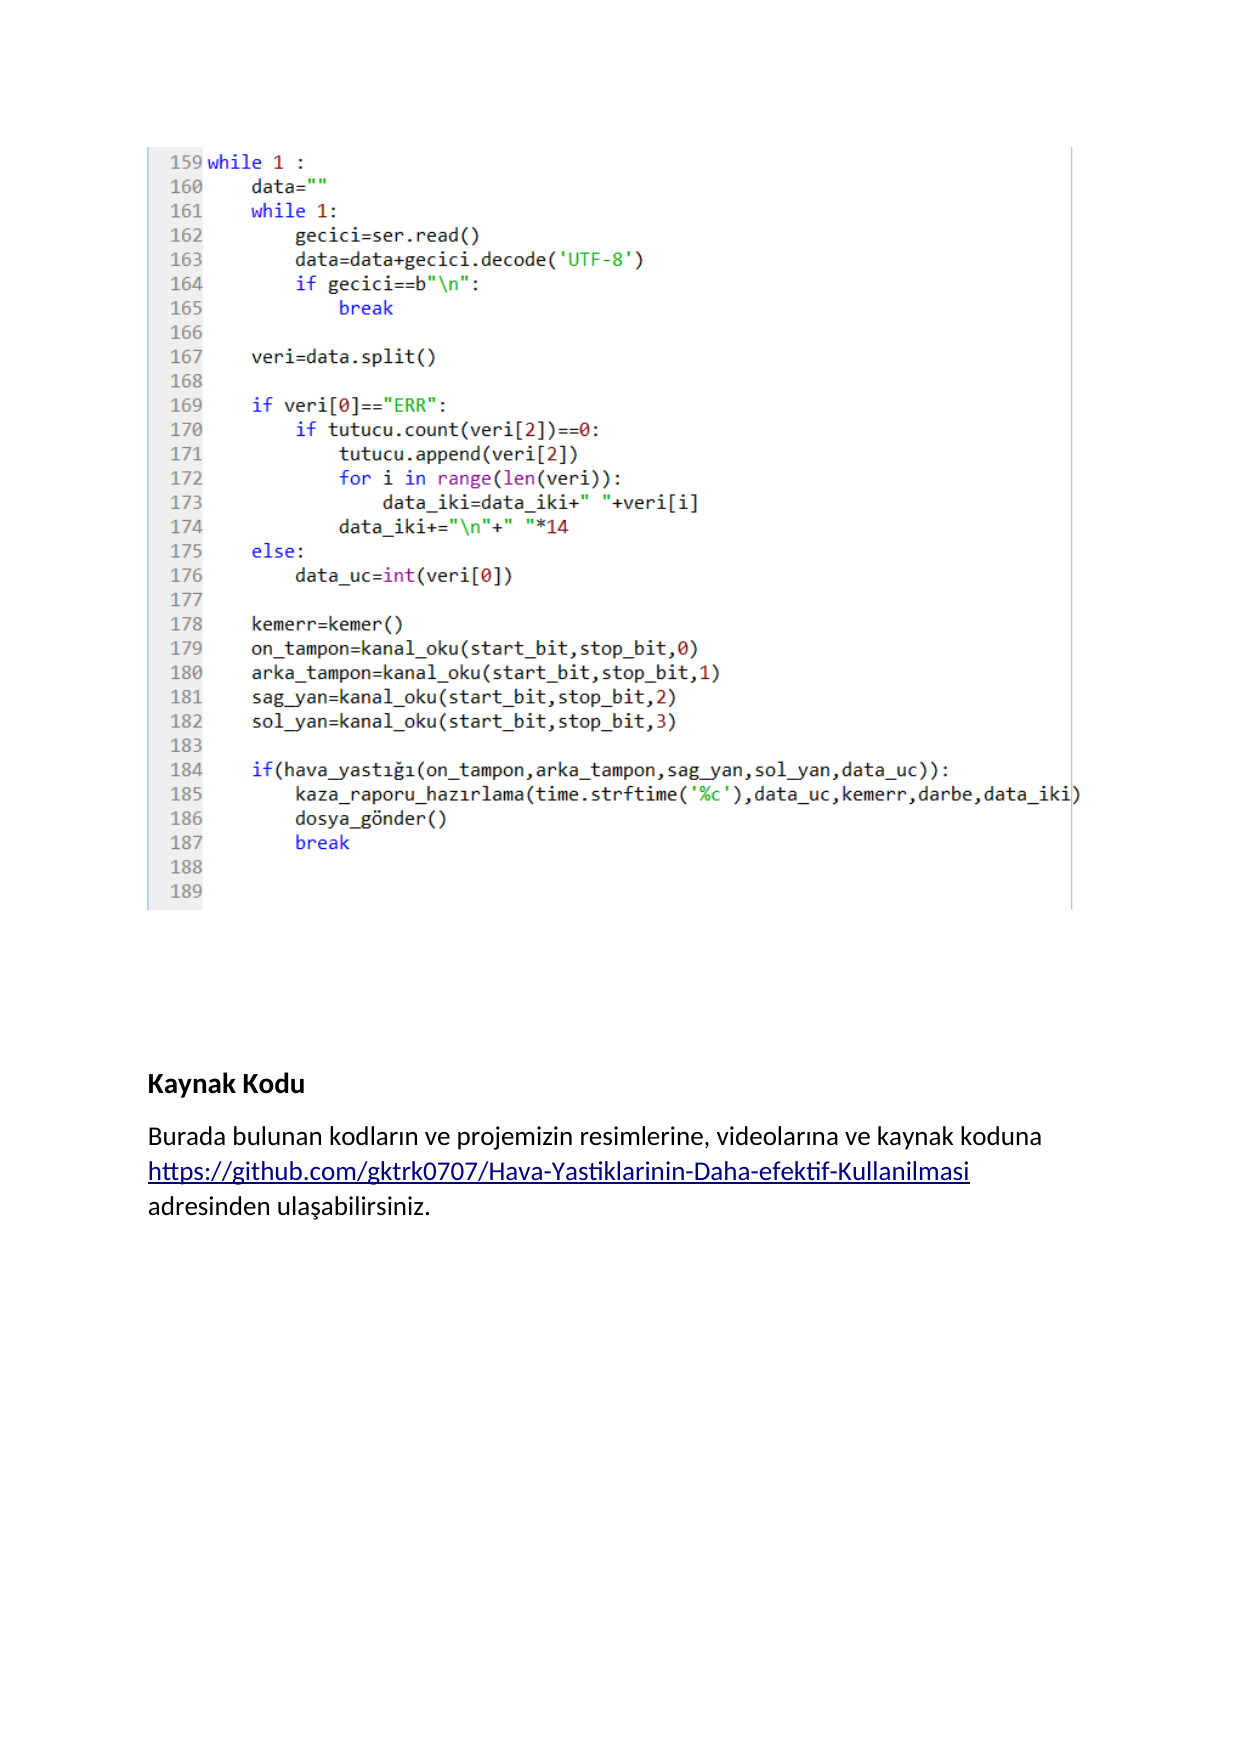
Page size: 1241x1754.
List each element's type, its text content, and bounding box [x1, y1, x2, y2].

text Burada bulunan kodların ve projemizin resimlerine, videolarına ve kaynak koduna https://github.com/gktrk0707/Hava-Yastiklarinin-Daha-efektif-Kullanilmasi adresinden ulaşabilirsiniz. [148, 1119, 1093, 1222]
text Kaynak Kodu [148, 1066, 1093, 1101]
picture [147, 147, 1093, 910]
